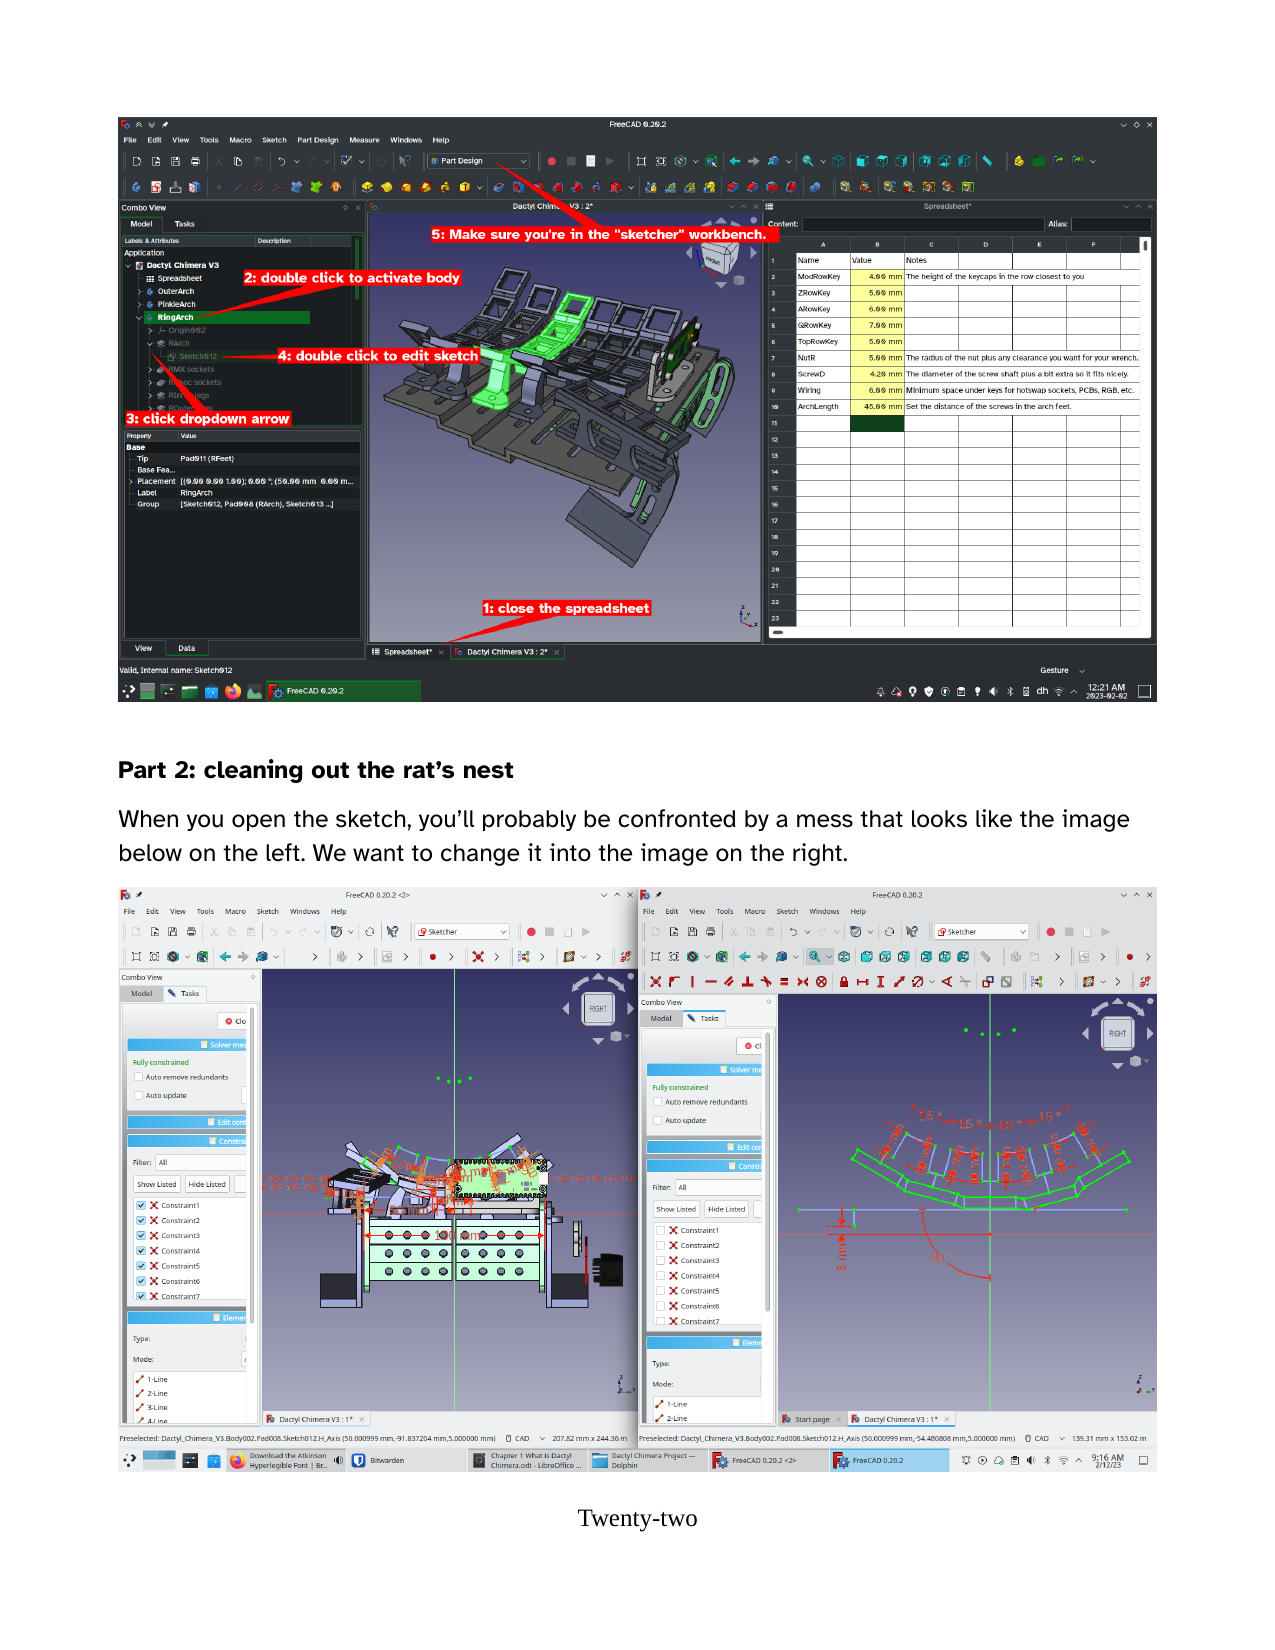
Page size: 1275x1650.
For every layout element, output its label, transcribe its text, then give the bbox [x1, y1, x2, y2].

text Part 2: cleaning out the rat’s nest [118, 755, 1157, 785]
picture [118, 117, 1157, 702]
text When you open the sketch, you’ll probably be confronted by a mess that looks like the image below on the left. We want to change it into the image on the right. [118, 804, 1157, 868]
picture [118, 887, 1157, 1472]
